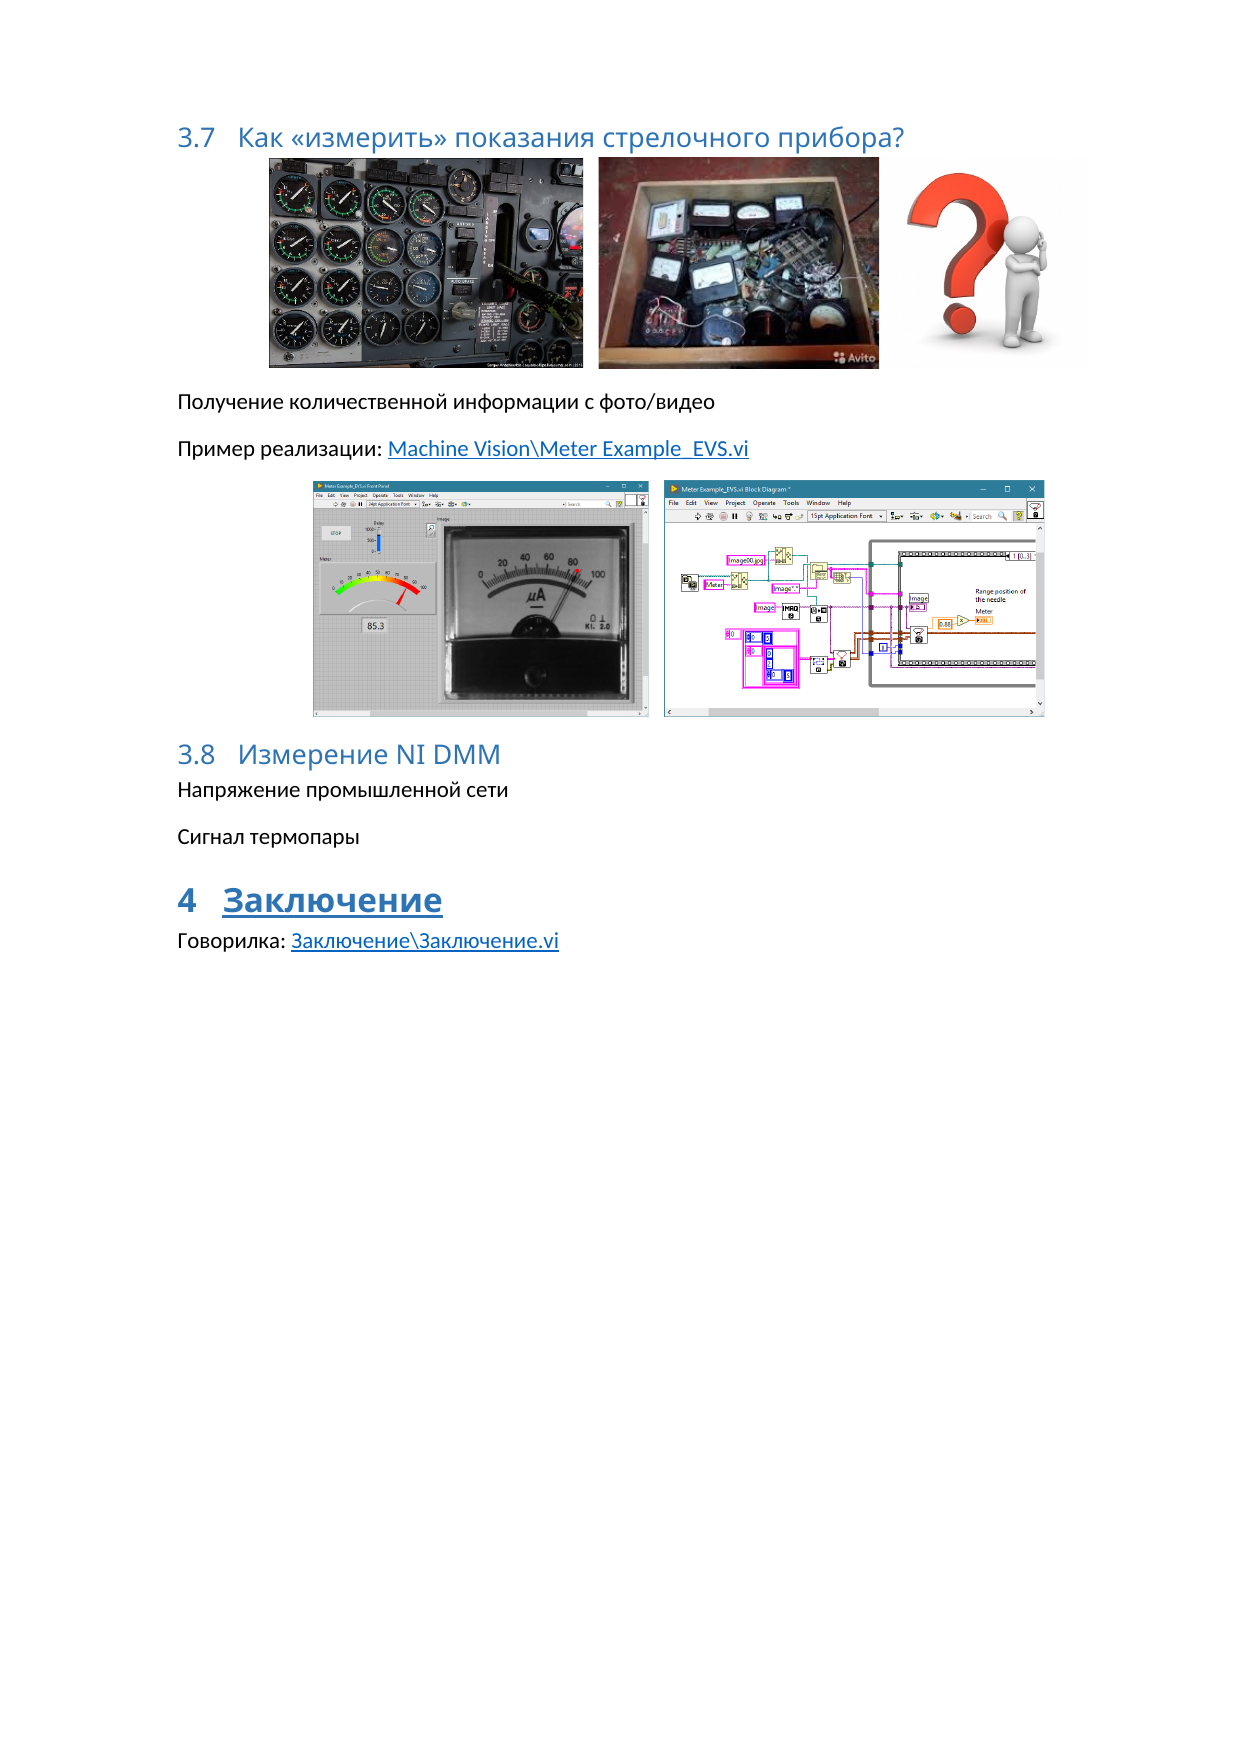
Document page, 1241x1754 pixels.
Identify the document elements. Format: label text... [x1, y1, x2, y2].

subtitle Заключение [177, 877, 1181, 923]
text Пример реализации: Machine Vision\Meter Example_EVS.vi [177, 434, 1181, 462]
picture [313, 481, 649, 717]
text Говорилка: Заключение\Заключение.vi [177, 926, 1181, 954]
text Напряжение промышленной сети [177, 775, 1181, 803]
text Получение количественной информации с фото/видео [177, 387, 1181, 415]
picture [598, 157, 1090, 369]
subtitle Измерение NI DMM [177, 735, 1181, 772]
text Сигнал термопары [177, 822, 1181, 850]
picture [269, 158, 584, 368]
subtitle Как «измерить» показания стрелочного прибора? [177, 118, 1181, 155]
picture [664, 480, 1045, 717]
